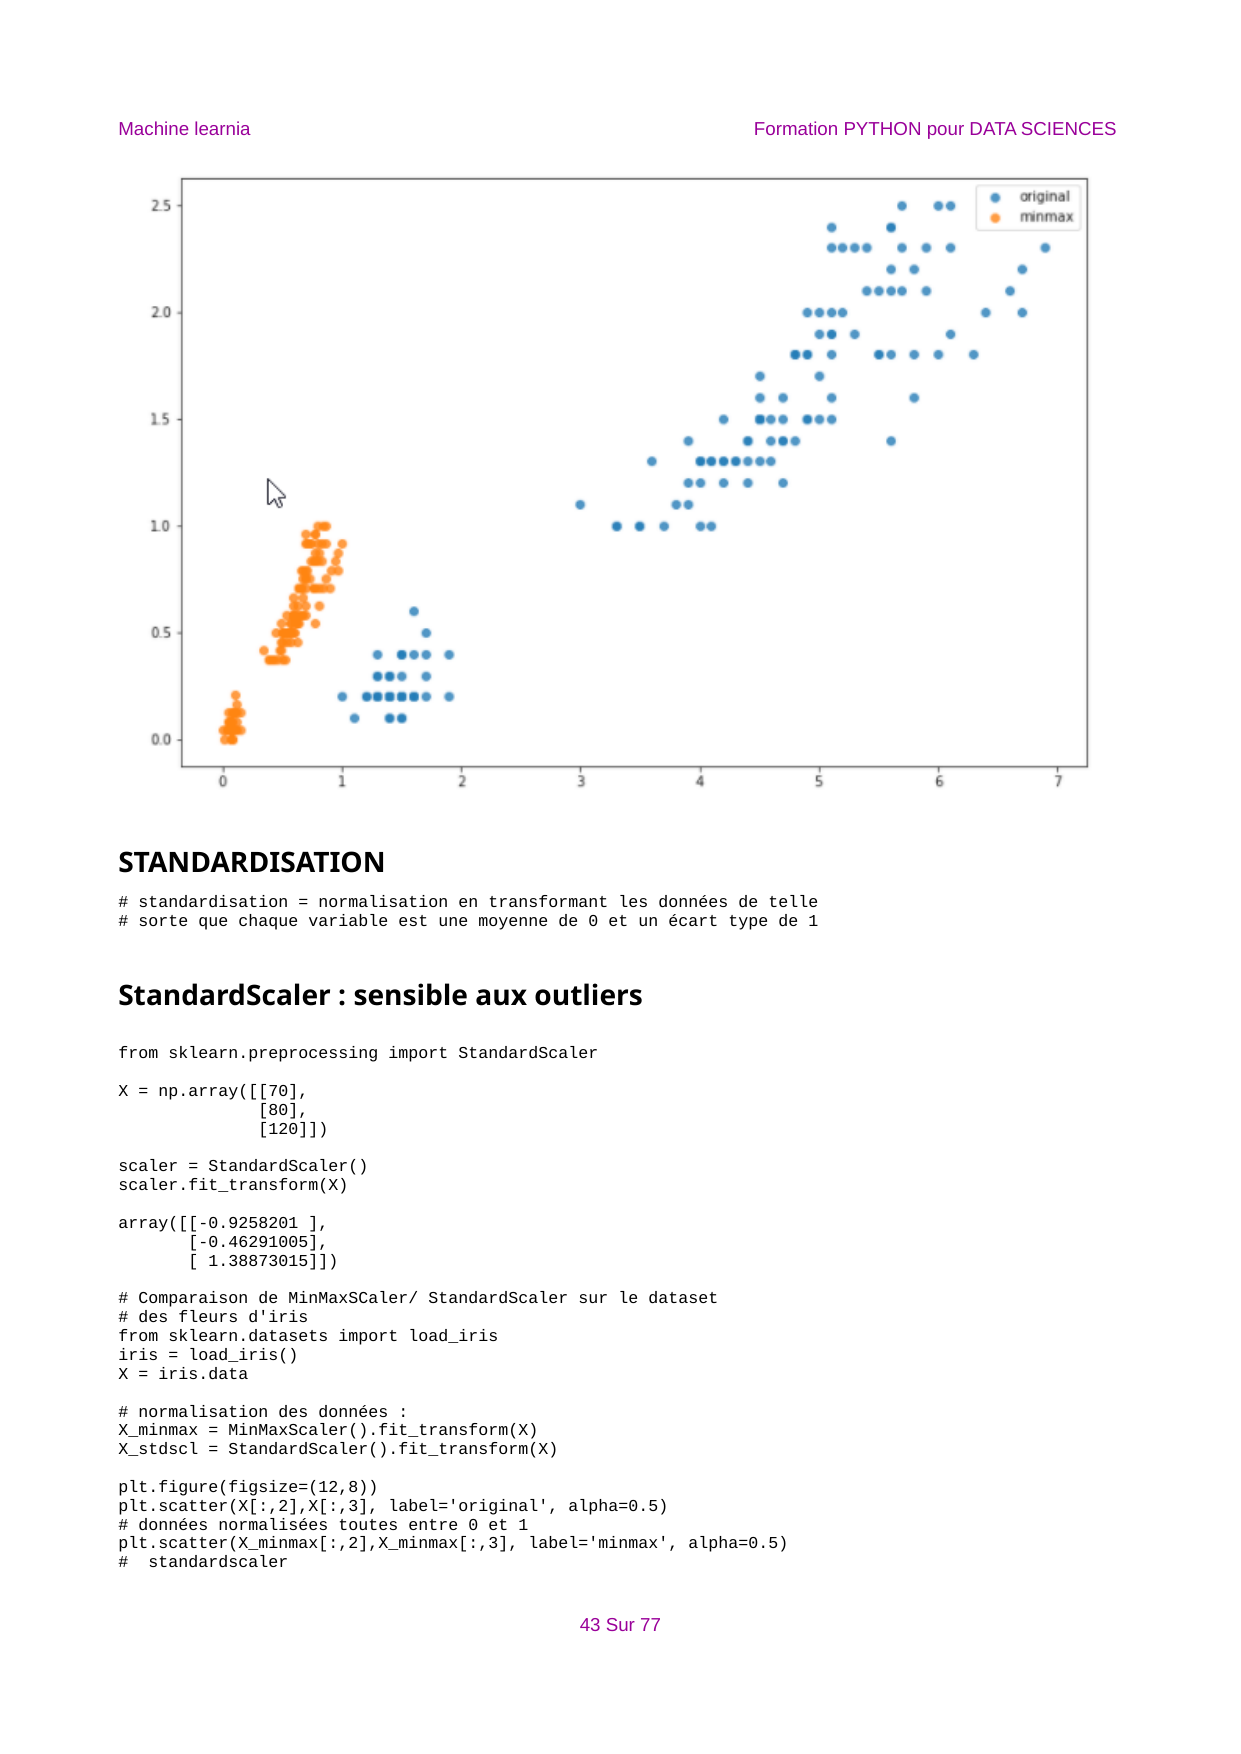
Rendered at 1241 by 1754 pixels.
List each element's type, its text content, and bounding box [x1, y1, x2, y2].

text # standardisation = normalisation en transformant les données de telle [118, 894, 1122, 912]
text scaler = StandardScaler() [118, 1158, 1122, 1177]
text array([[-0.9258201 ], [118, 1214, 1122, 1233]
subtitle STANDARDISATION [118, 843, 1122, 881]
text [120]]) [118, 1120, 1122, 1139]
text # normalisation des données : [118, 1403, 1122, 1422]
text iris = load_iris() [118, 1347, 1122, 1365]
text [ 1.38873015]]) [118, 1252, 1122, 1271]
text X = iris.data [118, 1365, 1122, 1384]
text # standardscaler [118, 1554, 1122, 1573]
text plt.scatter(X_minmax[:,2],X_minmax[:,3], label='minmax', alpha=0.5) [118, 1535, 1122, 1554]
text # données normalisées toutes entre 0 et 1 [118, 1516, 1122, 1535]
text plt.figure(figsize=(12,8)) [118, 1478, 1122, 1497]
text X = np.array([[70], [118, 1083, 1122, 1101]
text plt.scatter(X[:,2],X[:,3], label='original', alpha=0.5) [118, 1497, 1122, 1516]
text # des fleurs d'iris [118, 1309, 1122, 1328]
text from sklearn.preprocessing import StandardScaler [118, 1045, 1122, 1064]
text [80], [118, 1101, 1122, 1120]
picture [136, 169, 1104, 799]
text # sorte que chaque variable est une moyenne de 0 et un écart type de 1 [118, 912, 1122, 931]
subtitle StandardScaler : sensible aux outliers [118, 975, 1122, 1013]
text X_stdscl = StandardScaler().fit_transform(X) [118, 1441, 1122, 1460]
text scaler.fit_transform(X) [118, 1177, 1122, 1196]
text from sklearn.datasets import load_iris [118, 1328, 1122, 1347]
text # Comparaison de MinMaxSCaler/ StandardScaler sur le dataset [118, 1290, 1122, 1309]
text X_minmax = MinMaxScaler().fit_transform(X) [118, 1422, 1122, 1441]
text [-0.46291005], [118, 1233, 1122, 1252]
